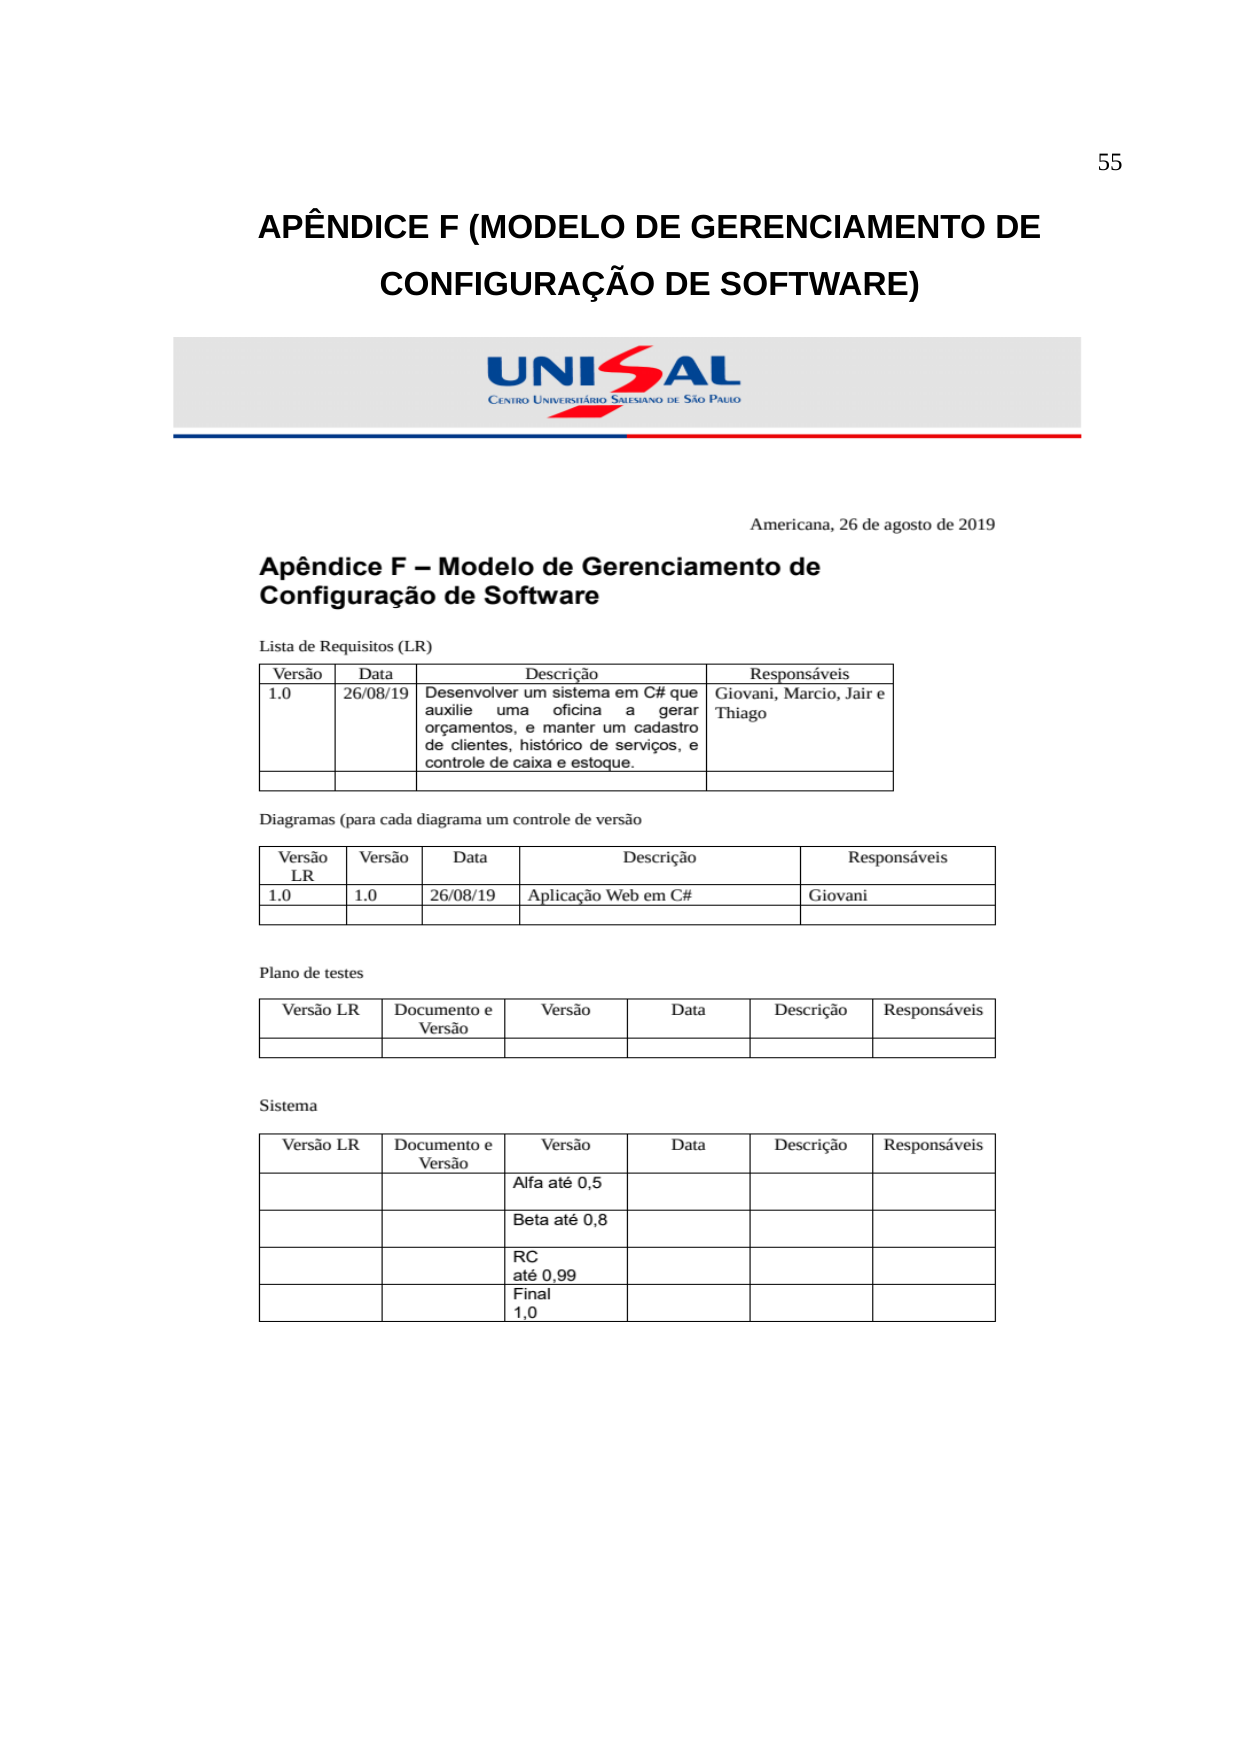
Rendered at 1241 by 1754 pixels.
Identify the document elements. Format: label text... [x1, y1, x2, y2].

picture [173, 337, 1082, 1492]
subtitle Apêndice F (modelo de gerenciamento de configuração de software) [177, 207, 1122, 303]
